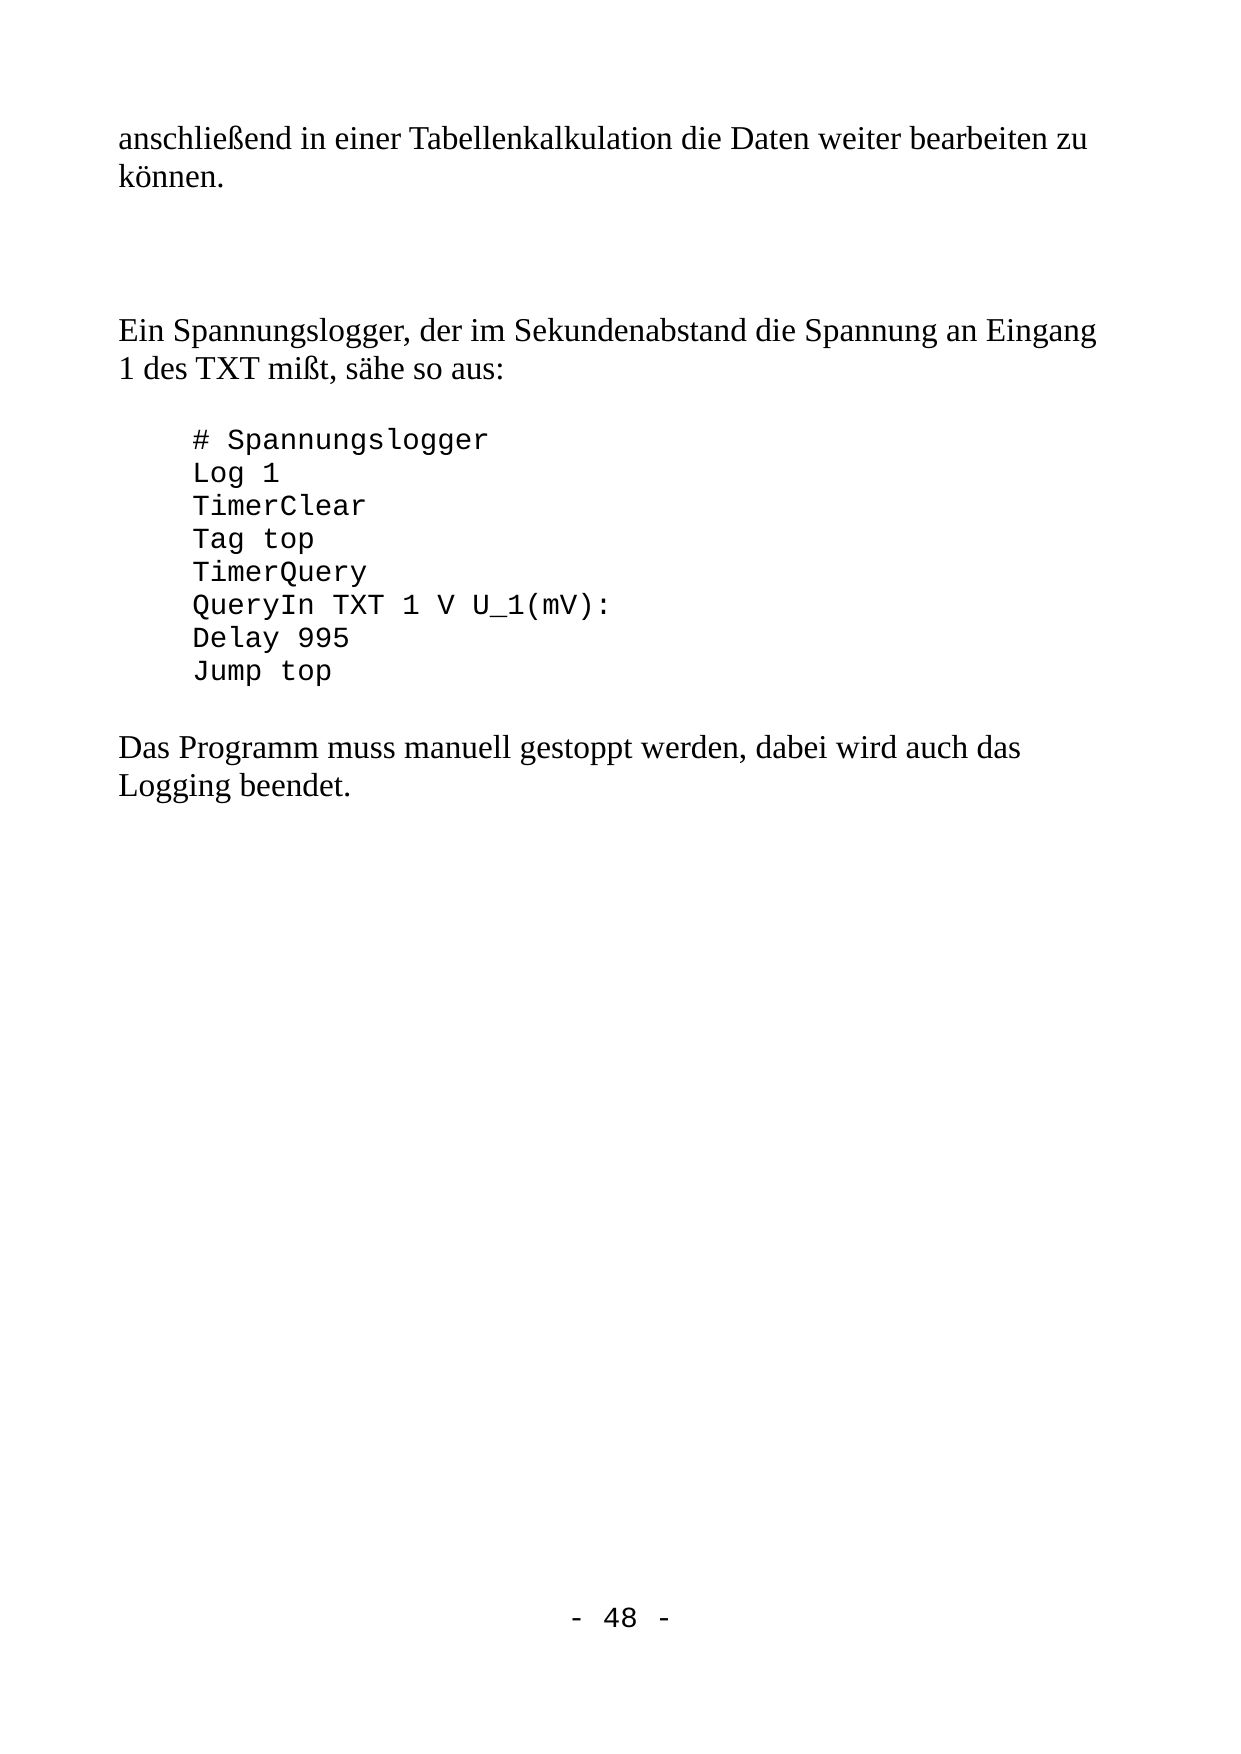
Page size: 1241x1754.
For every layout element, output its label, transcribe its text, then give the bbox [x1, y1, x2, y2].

text Jump top [118, 656, 1122, 689]
text Das Programm muss manuell gestoppt werden, dabei wird auch das Logging beendet. [118, 727, 1122, 804]
text # Spannungslogger [118, 425, 1122, 458]
text QueryIn TXT 1 V U_1(mV): [118, 590, 1122, 623]
text TimerQuery [118, 557, 1122, 590]
text anschließend in einer Tabellenkalkulation die Daten weiter bearbeiten zu können. [118, 118, 1122, 195]
text Log 1 [118, 458, 1122, 491]
text Delay 995 [118, 623, 1122, 656]
text Ein Spannungslogger, der im Sekundenabstand die Spannung an Eingang 1 des TXT mißt, sähe so aus: [118, 310, 1122, 386]
text Tag top [118, 524, 1122, 557]
text TimerClear [118, 491, 1122, 524]
